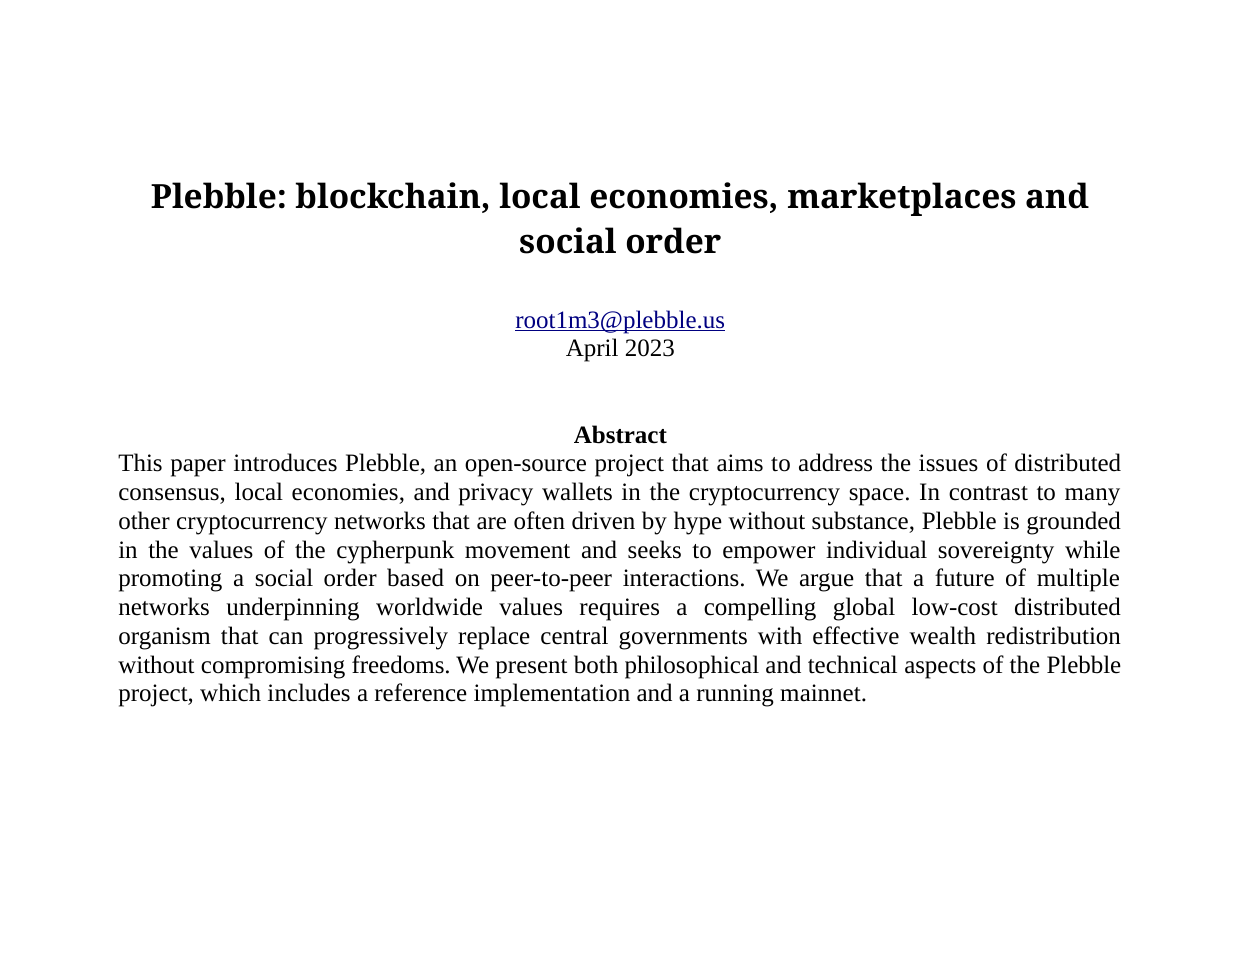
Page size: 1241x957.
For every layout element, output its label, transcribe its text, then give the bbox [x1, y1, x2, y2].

title Plebble: blockchain, local economies, marketplaces and social order [118, 173, 1122, 263]
text This paper introduces Plebble, an open-source project that aims to address the issues of distributed consensus, local economies, and privacy wallets in the cryptocurrency space. In contrast to many other cryptocurrency networks that are often driven by hype without substance, Plebble is grounded in the values of the cypherpunk movement and seeks to empower individual sovereignty while promoting a social order based on peer-to-peer interactions. We argue that a future of multiple networks underpinning worldwide values requires a compelling global low-cost distributed organism that can progressively replace central governments with effective wealth redistribution without compromising freedoms. We present both philosophical and technical aspects of the Plebble project, which includes a reference implementation and a running mainnet. [118, 448, 1122, 707]
text Abstract [118, 420, 1122, 448]
text root1m3@plebble.us April 2023 [118, 305, 1122, 391]
